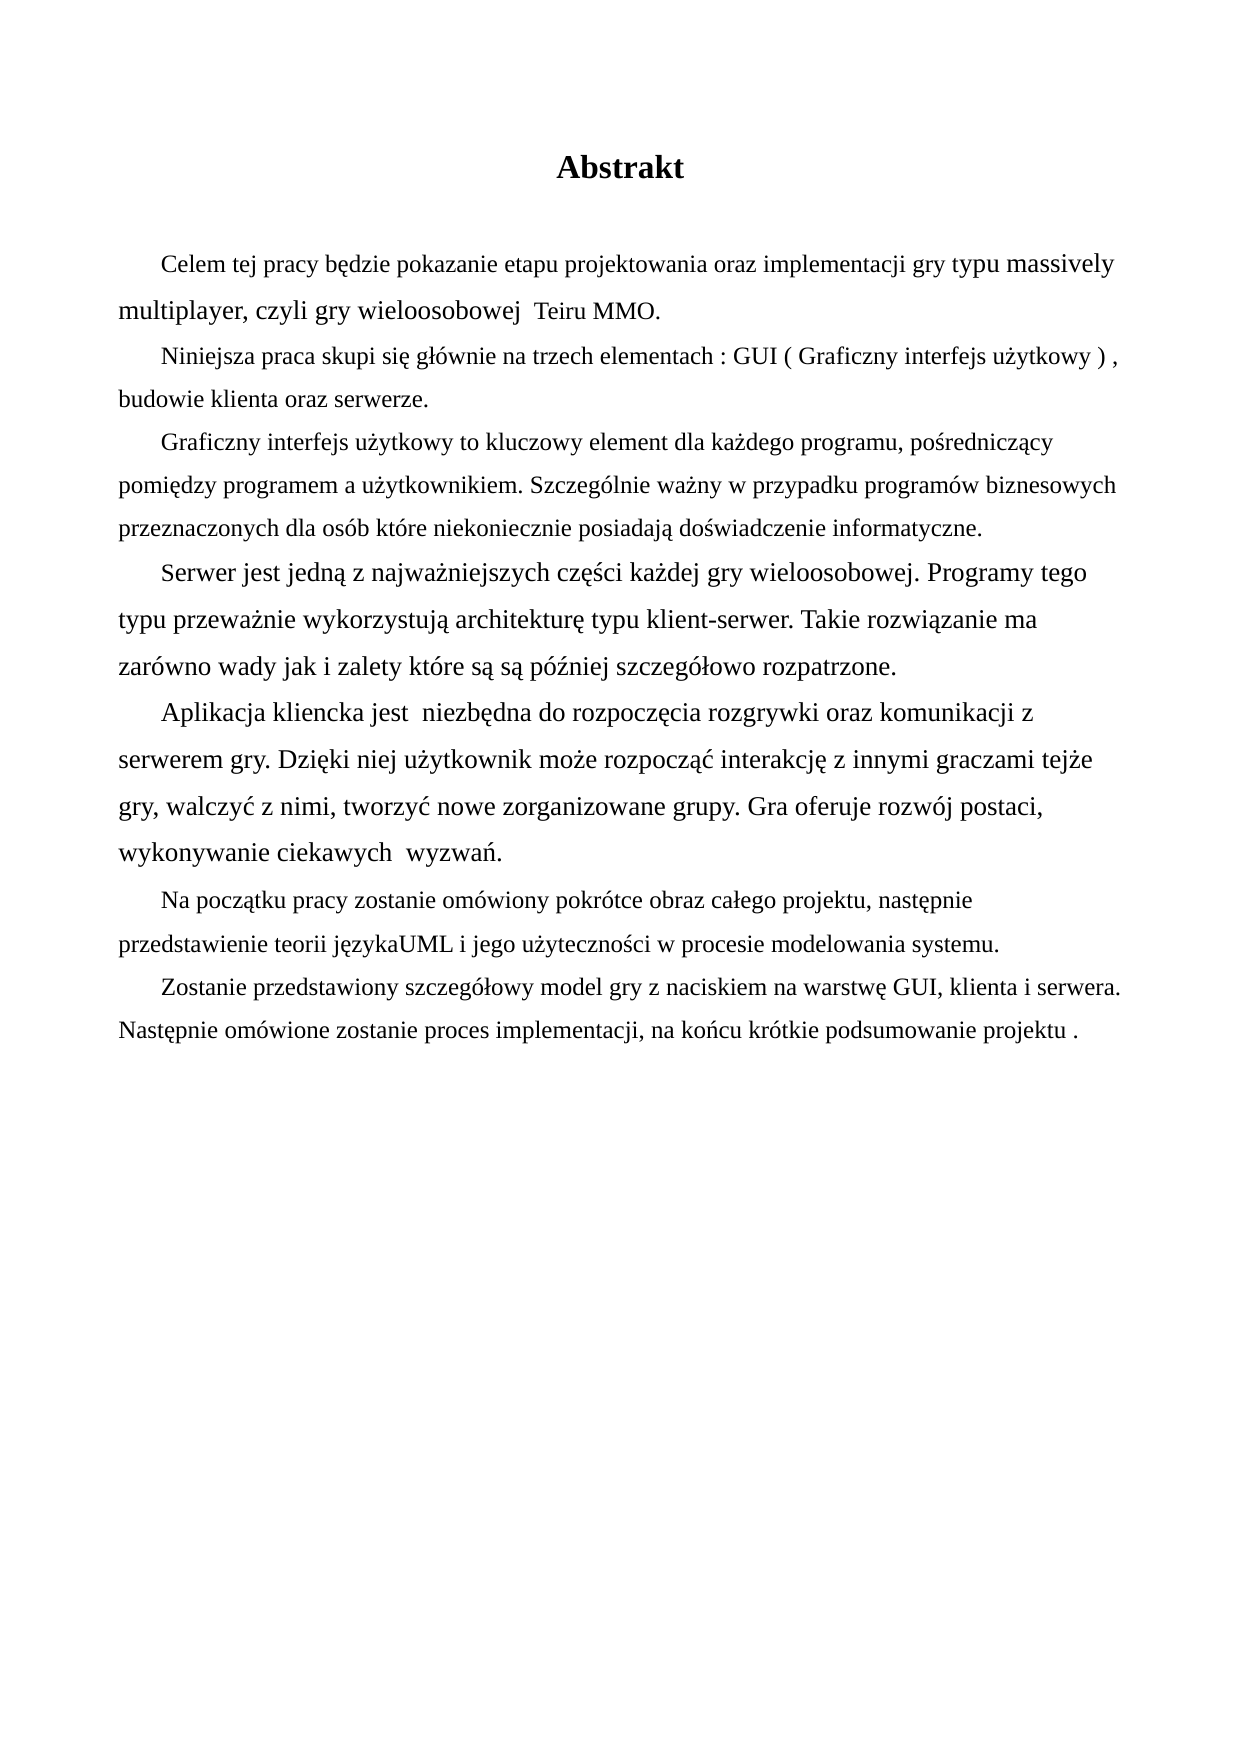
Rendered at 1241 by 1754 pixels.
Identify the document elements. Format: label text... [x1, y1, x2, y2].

text Graficzny interfejs użytkowy to kluczowy element dla każdego programu, pośredniczący pomiędzy programem a użytkownikiem. Szczególnie ważny w przypadku programów biznesowych przeznaczonych dla osób które niekoniecznie posiadają doświadczenie informatyczne. [118, 427, 1122, 542]
text Abstrakt [118, 147, 1122, 185]
text Aplikacja kliencka jest niezbędna do rozpoczęcia rozgrywki oraz komunikacji z serwerem gry. Dzięki niej użytkownik może rozpocząć interakcję z innymi graczami tejże gry, walczyć z nimi, tworzyć nowe zorganizowane grupy. Gra oferuje rozwój postaci, wykonywanie ciekawych wyzwań. [118, 696, 1122, 868]
text Celem tej pracy będzie pokazanie etapu projektowania oraz implementacji gry typu massively multiplayer, czyli gry wieloosobowej Teiru MMO. [118, 247, 1122, 325]
text Na początku pracy zostanie omówiony pokrótce obraz całego projektu, następnie przedstawienie teorii językaUML i jego użyteczności w procesie modelowania systemu. [118, 883, 1122, 957]
text Niniejsza praca skupi się głównie na trzech elementach : GUI ( Graficzny interfejs użytkowy ) , budowie klienta oraz serwerze. [118, 341, 1122, 413]
text Zostanie przedstawiony szczegółowy model gry z naciskiem na warstwę GUI, klienta i serwera. Następnie omówione zostanie proces implementacji, na końcu krótkie podsumowanie projektu . [118, 972, 1122, 1087]
text Serwer jest jedną z najważniejszych części każdej gry wieloosobowej. Programy tego typu przeważnie wykorzystują architekturę typu klient-serwer. Takie rozwiązanie ma zarówno wady jak i zalety które są są później szczegółowo rozpatrzone. [118, 556, 1122, 681]
